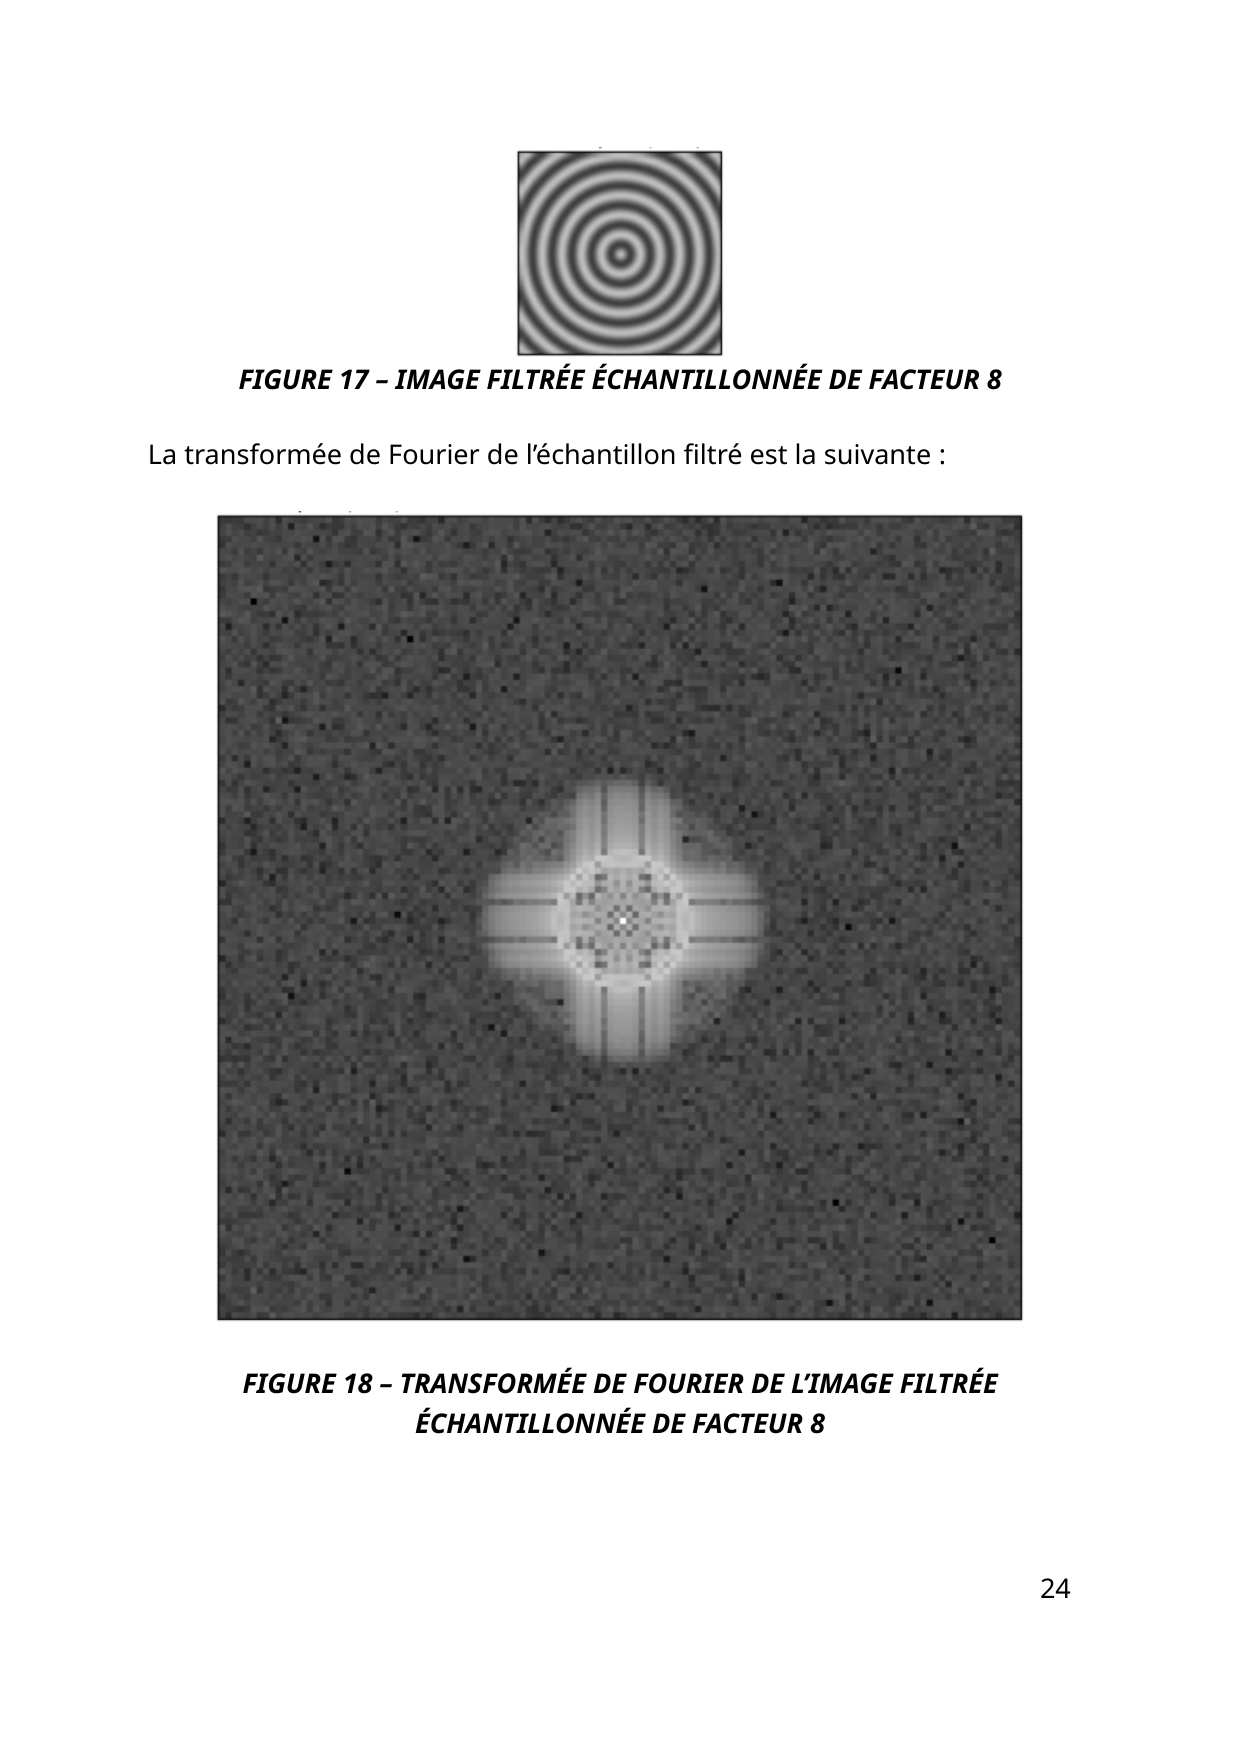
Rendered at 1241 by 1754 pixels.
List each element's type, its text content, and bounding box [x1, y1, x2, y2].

picture [214, 511, 1026, 1324]
text FIGURE 17 – IMAGE FILTRÉE ÉCHANTILLONNÉE DE FACTEUR 8 [148, 148, 1093, 397]
text FIGURE 18 – TRANSFORMÉE DE FOURIER DE L’IMAGE FILTRÉE ÉCHANTILLONNÉE DE FACTEUR 8 [148, 511, 1093, 1441]
text La transformée de Fourier de l’échantillon filtré est la suivante : [148, 436, 1093, 473]
picture [514, 147, 726, 358]
